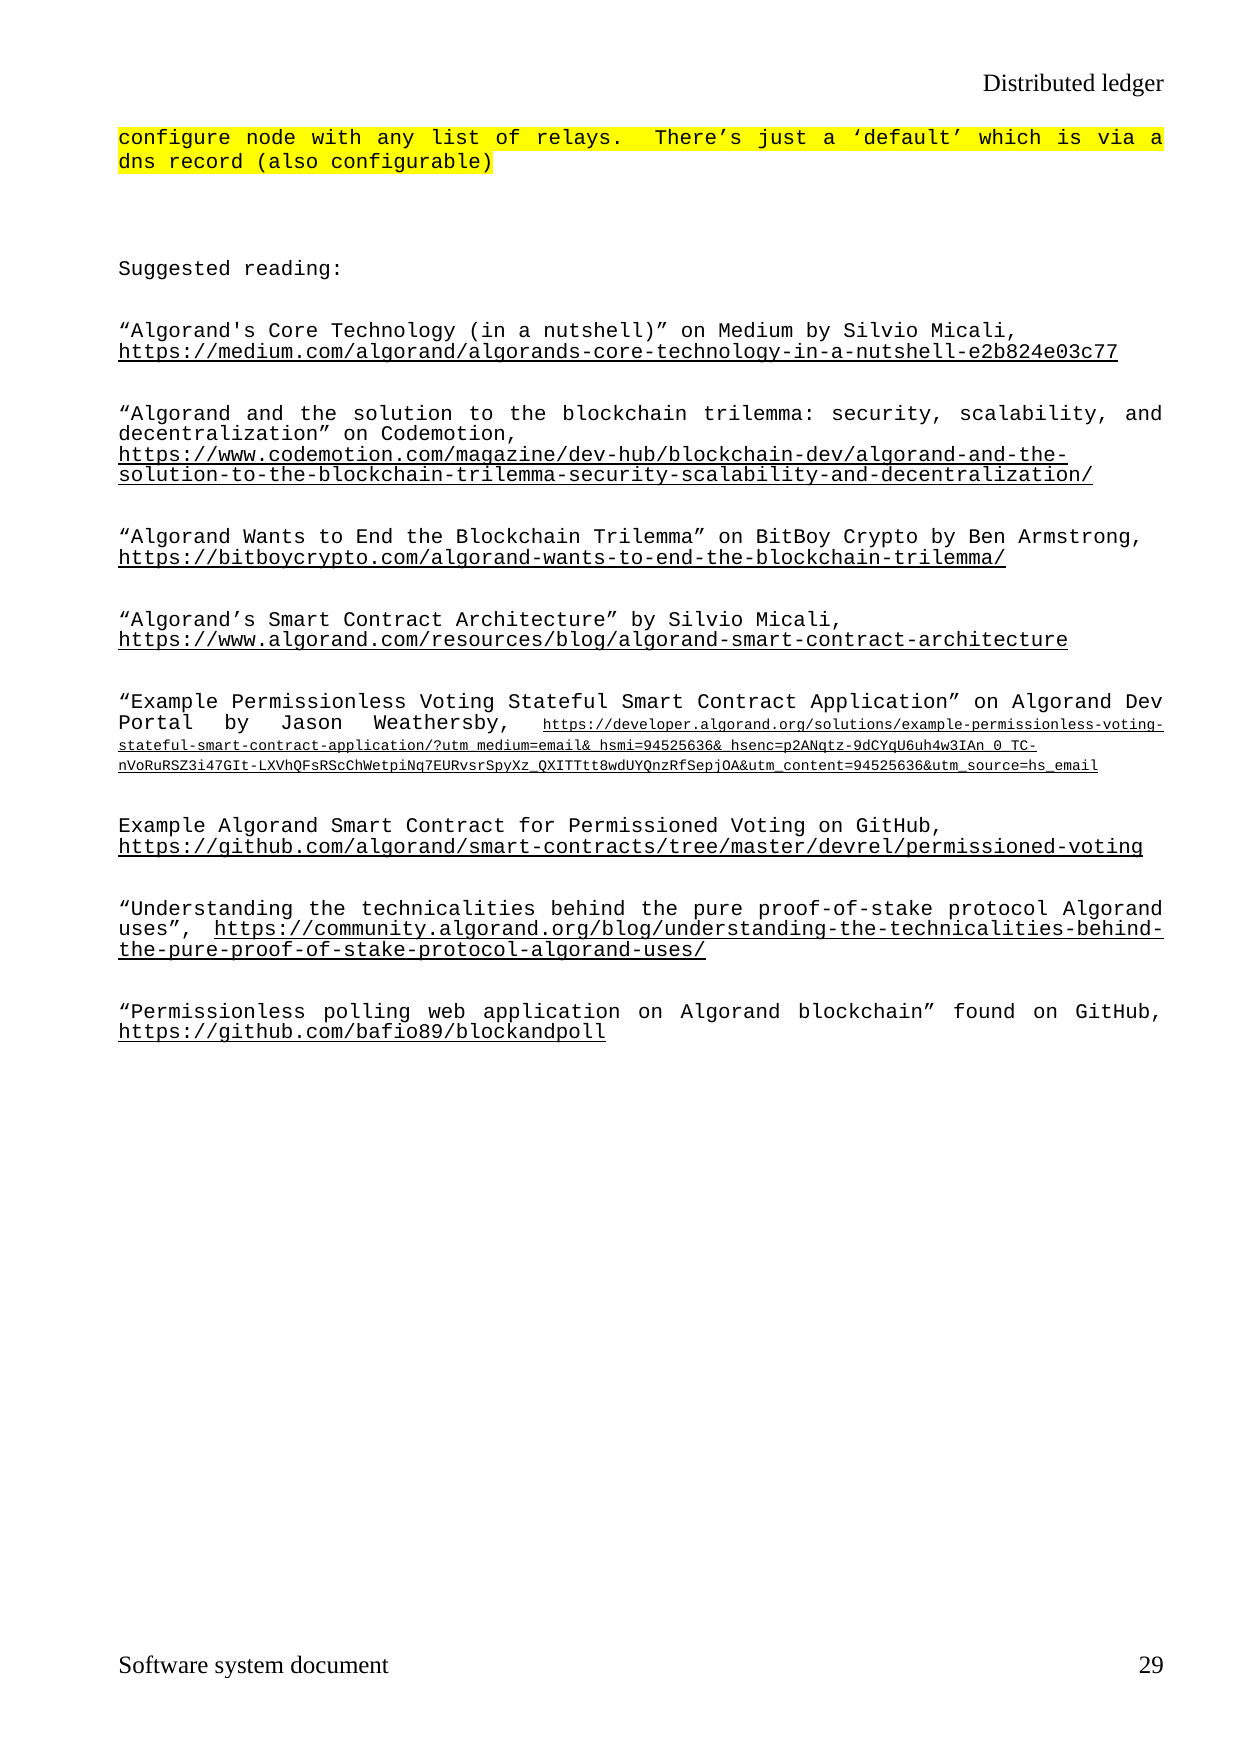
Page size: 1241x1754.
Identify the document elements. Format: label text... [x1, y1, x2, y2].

text “Algorand Wants to End the Blockchain Trilemma” on BitBoy Crypto by Ben Armstrong, [118, 527, 1164, 548]
text “Understanding the technicalities behind the pure proof-of-stake protocol Algorand uses”, https://community.algorand.org/blog/understanding-the-technicalities-behind-the-pure-proof-of-stake-protocol-algorand-uses/ [118, 898, 1164, 960]
text “Example Permissionless Voting Stateful Smart Contract Application” on Algorand Dev Portal by Jason Weathersby, https://developer.algorand.org/solutions/example-permissionless-voting-stateful-smart-contract-application/?utm_medium=email&_hsmi=94525636&_hsenc=p2ANqtz-9dCYqU6uh4w3IAn_0_TC-nVoRuRSZ3i47GIt-LXVhQFsRScChWetpiNq7EURvsrSpyXz_QXITTtt8wdUYQnzRfSepjOA&utm_content=94525636&utm_source=hs_email [118, 692, 1164, 775]
text https://medium.com/algorand/algorands-core-technology-in-a-nutshell-e2b824e03c77 [118, 342, 1164, 362]
text “Algorand’s Smart Contract Architecture” by Silvio Micali, [118, 610, 1164, 630]
text https://www.algorand.com/resources/blog/algorand-smart-contract-architecture [118, 630, 1164, 651]
text “Permissionless polling web application on Algorand blockchain” found on GitHub, https://github.com/bafio89/blockandpoll [118, 1002, 1164, 1043]
text “Algorand's Core Technology (in a nutshell)” on Medium by Silvio Micali, [118, 321, 1164, 342]
text Suggested reading: [118, 259, 1164, 280]
text “Algorand and the solution to the blockchain trilemma: security, scalability, and decentralization” on Codemotion, [118, 403, 1164, 445]
text https://github.com/algorand/smart-contracts/tree/master/devrel/permissioned-voting [118, 837, 1164, 857]
text https://www.codemotion.com/magazine/dev-hub/blockchain-dev/algorand-and-the-solution-to-the-blockchain-trilemma-security-scalability-and-decentralization/ [118, 445, 1164, 486]
text configure node with any list of relays. There’s just a ‘default’ which is via a dns record (also configurable) [118, 127, 1164, 174]
text https://bitboycrypto.com/algorand-wants-to-end-the-blockchain-trilemma/ [118, 548, 1164, 568]
text Example Algorand Smart Contract for Permissioned Voting on GitHub, [118, 816, 1164, 837]
